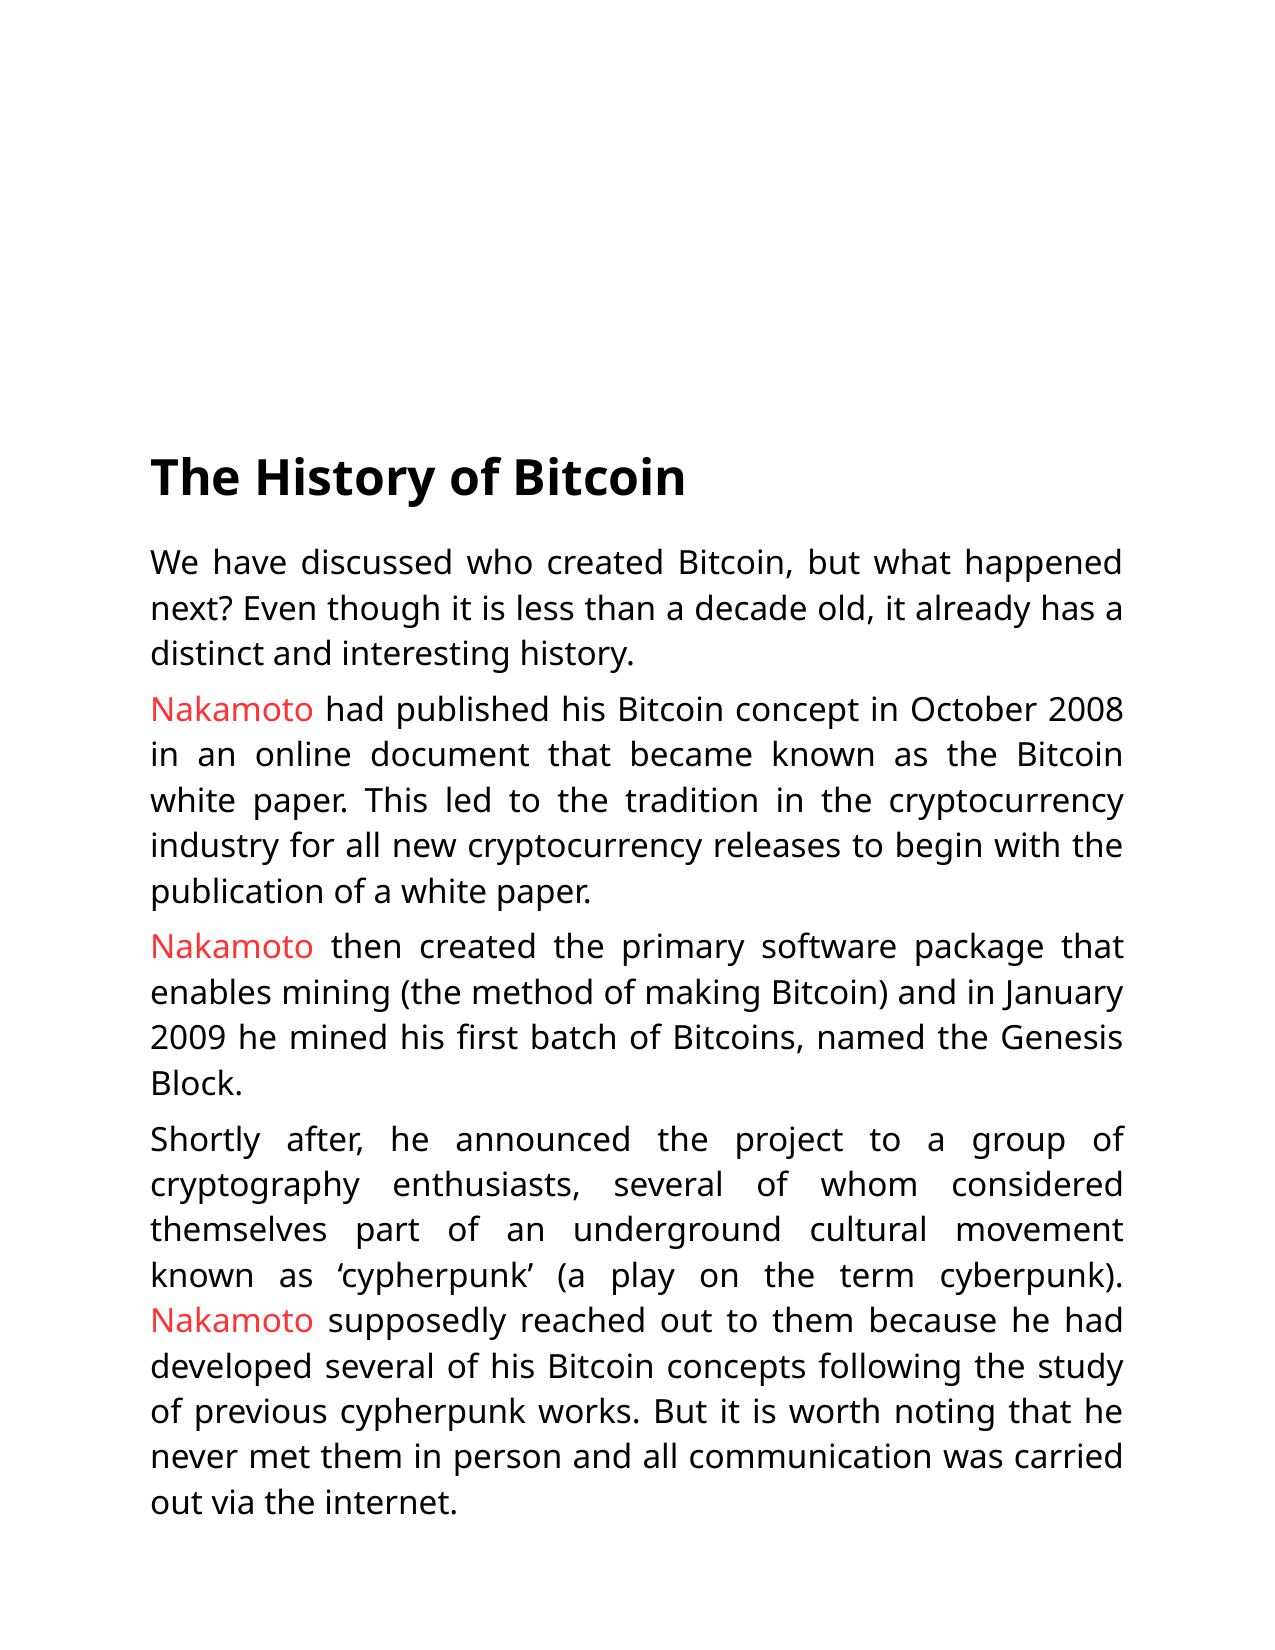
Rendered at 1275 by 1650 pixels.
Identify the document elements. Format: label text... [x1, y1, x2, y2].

subtitle The History of Bitcoin [150, 442, 1125, 510]
text Shortly after, he announced the project to a group of cryptography enthusiasts, several of whom considered themselves part of an underground cultural movement known as ‘cypherpunk’ (a play on the term cyberpunk). Nakamoto supposedly reached out to them because he had developed several of his Bitcoin concepts following the study of previous cypherpunk works. But it is worth noting that he never met them in person and all communication was carried out via the internet. [150, 1115, 1125, 1524]
text Nakamoto then created the primary software package that enables mining (the method of making Bitcoin) and in January 2009 he mined his first batch of Bitcoins, named the Genesis Block. [150, 923, 1125, 1105]
text We have discussed who created Bitcoin, but what happened next? Even though it is less than a decade old, it already has a distinct and interesting history. [150, 539, 1125, 675]
text Nakamoto had published his Bitcoin concept in October 2008 in an online document that became known as the Bitcoin white paper. This led to the tradition in the cryptocurrency industry for all new cryptocurrency releases to begin with the publication of a white paper. [150, 686, 1125, 913]
